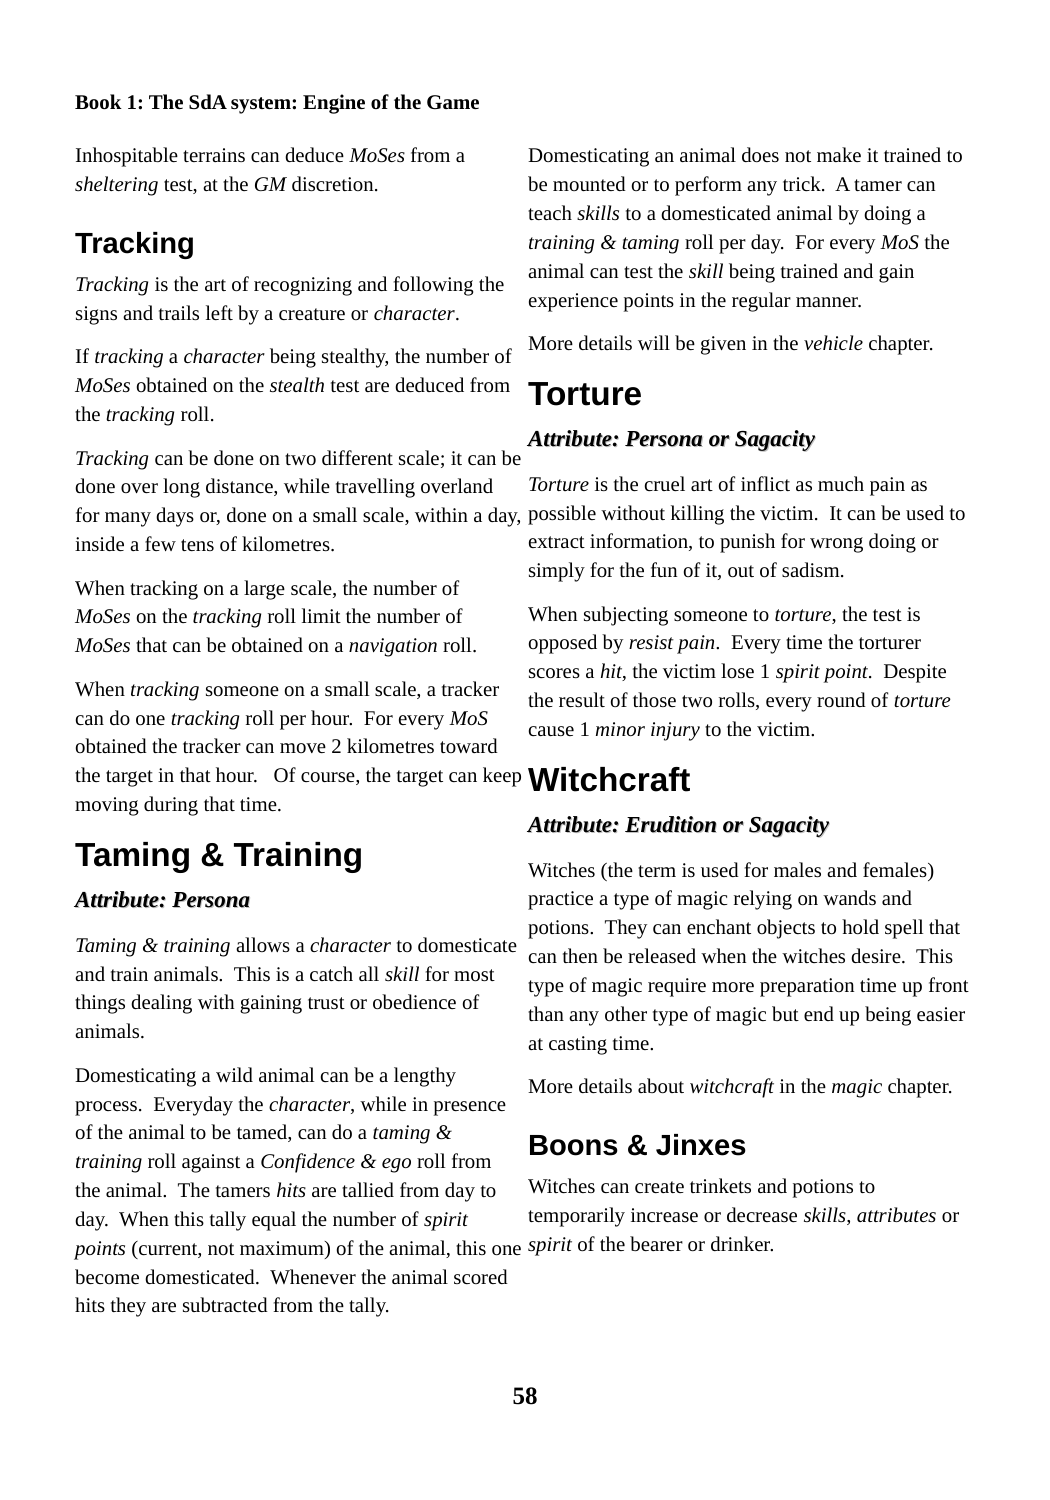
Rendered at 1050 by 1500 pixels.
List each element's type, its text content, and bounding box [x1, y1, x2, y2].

subtitle Taming & Training [75, 836, 522, 874]
subtitle Witchcraft [528, 760, 975, 799]
text Domesticating a wild animal can be a lengthy process. Everyday the character, while in presence of the animal to be tamed, can do a taming & training roll against a Confidence & ego roll from the animal. The tamers hits are tallied from day to day. When this tally equal the number of spirit points (current, not maximum) of the animal, this one become domesticated. Whenever the animal scored hits they are subtracted from the tally. [75, 1063, 522, 1317]
subtitle Torture [528, 374, 975, 413]
text Witches can create trinkets and potions to temporarily increase or decrease skills, attributes or spirit of the bearer or drinker. [528, 1174, 975, 1256]
text More details about witchcraft in the magic chapter. [528, 1074, 975, 1098]
text More details will be given in the vehicle chapter. [528, 331, 975, 355]
text Inhospitable terrains can deduce MoSes from a sheltering test, at the GM discretion. [75, 143, 522, 196]
subtitle Tracking [75, 226, 522, 259]
text When tracking someone on a small scale, a tracker can do one tracking roll per hour. For every MoS obtained the tracker can move 2 kilometres toward the target in that hour. Of course, the target can keep moving during that time. [75, 677, 522, 816]
text Attribute: Persona [75, 886, 522, 913]
text Taming & training allows a character to domesticate and train animals. This is a catch all skill for most things dealing with gaining trust or obedience of animals. [75, 933, 522, 1043]
subtitle Boons & Jinxes [528, 1128, 975, 1161]
text Attribute: Erudition or Sagacity [528, 811, 975, 838]
text Tracking is the art of recognizing and following the signs and trails left by a creature or character. [75, 272, 522, 325]
text Torture is the cruel art of inflict as much pain as possible without killing the victim. It can be used to extract information, to punish for wrong doing or simply for the fun of it, out of sadism. [528, 472, 975, 582]
text Domesticating an animal does not make it trained to be mounted or to perform any trick. A tamer can teach skills to a domesticated animal by doing a training & taming roll per day. For every MoS the animal can test the skill being trained and gain experience points in the regular manner. [528, 143, 975, 312]
text Witches (the term is used for males and females) practice a type of magic relying on wands and potions. They can enchant objects to hold spell that can then be released when the witches desire. This type of magic require more preparation time up front than any other type of magic but end up being easier at casting time. [528, 857, 975, 1055]
text When tracking on a large scale, the number of MoSes on the tracking roll limit the number of MoSes that can be obtained on a navigation roll. [75, 576, 522, 657]
text Tracking can be done on two different scale; it can be done over long distance, while travelling overland for many days or, done on a small scale, within a day, inside a few tens of kilometres. [75, 446, 522, 556]
text If tracking a character being stealthy, the number of MoSes obtained on the stealth test are deduced from the tracking roll. [75, 344, 522, 426]
text Attribute: Persona or Sagacity [528, 425, 975, 452]
text When subjecting someone to torture, the test is opposed by resist pain. Every time the torturer scores a hit, the victim lose 1 spirit point. Despite the result of those two rolls, every round of torture cause 1 minor injury to the victim. [528, 602, 975, 741]
